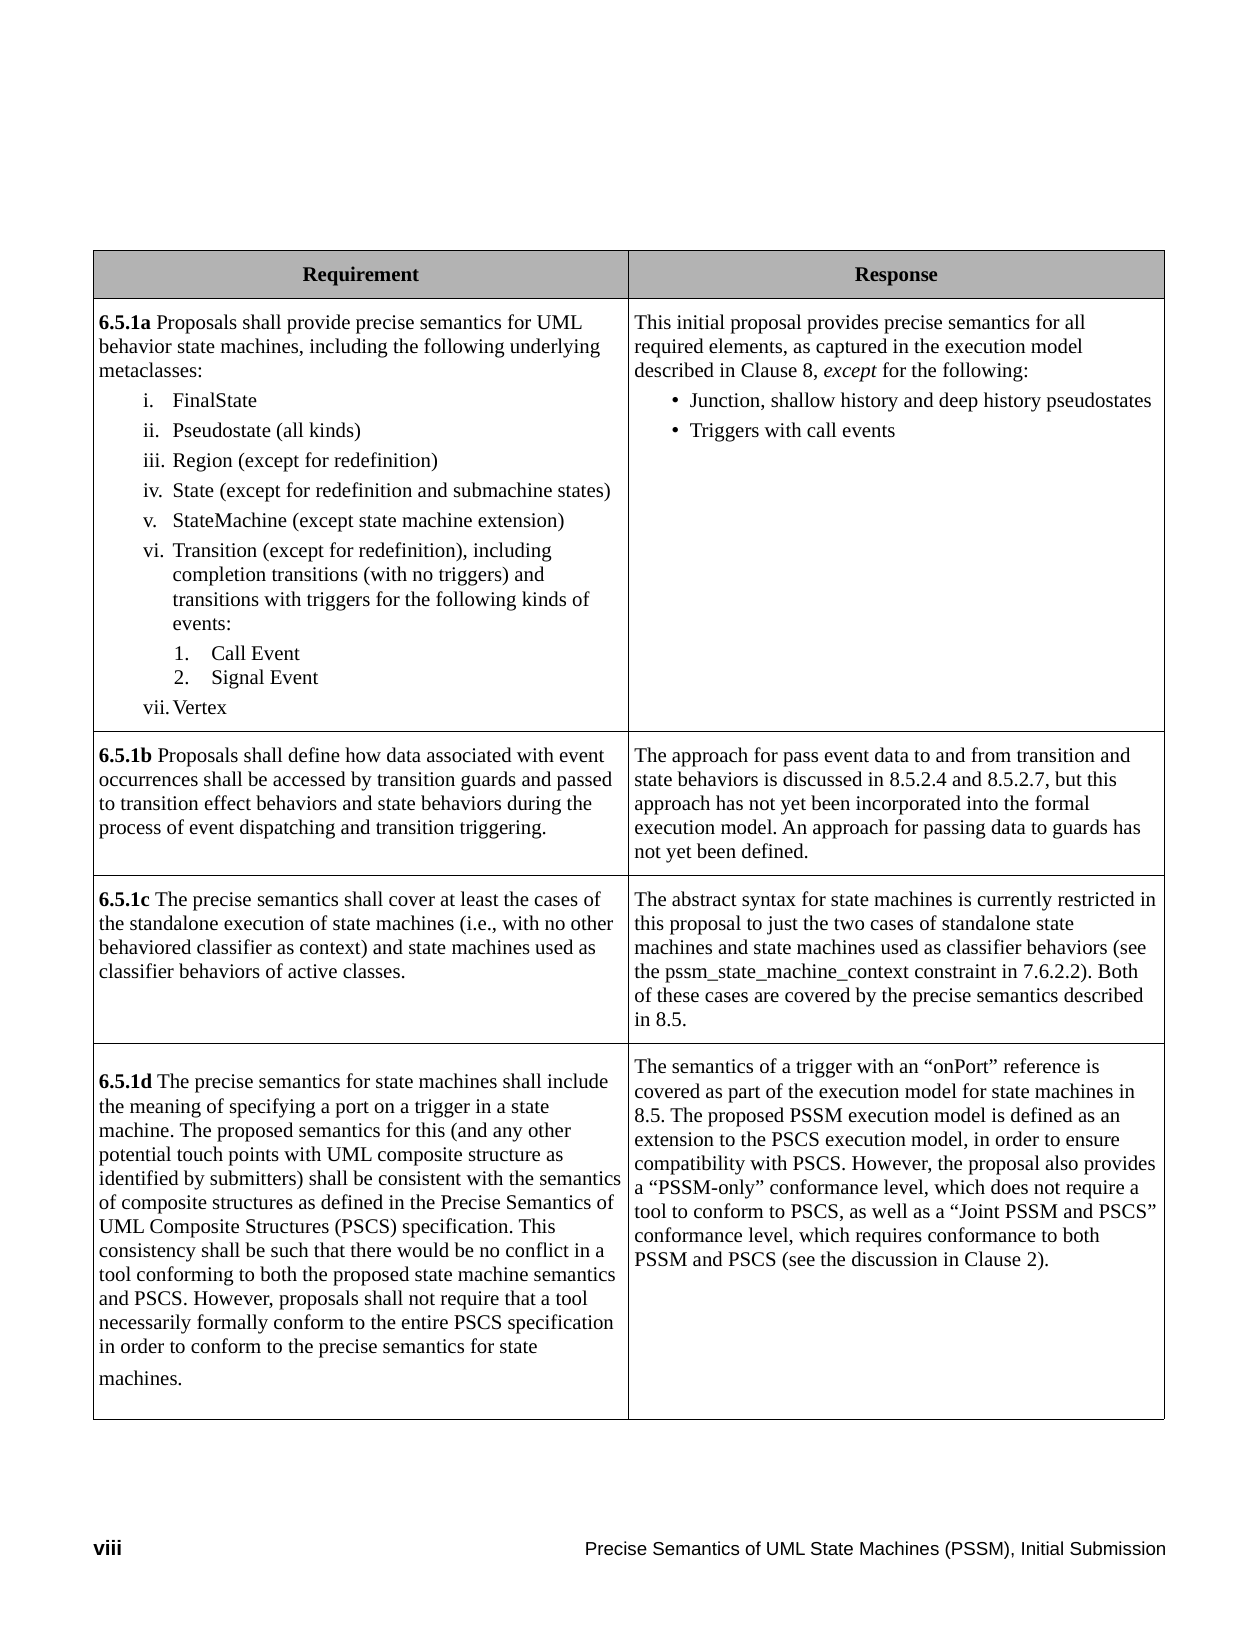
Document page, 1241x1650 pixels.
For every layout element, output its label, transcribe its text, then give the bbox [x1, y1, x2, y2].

table_cell This initial proposal provides precise semantics for all required elements, as captured in the execution model described in Clause 8, except for the following: Junction, shallow history and deep history pseudostates Triggers with call events [629, 299, 1164, 731]
table_cell 6.5.1a Proposals shall provide precise semantics for UML behavior state machines, including the following underlying metaclasses: FinalState Pseudostate (all kinds) Region (except for redefinition) State (except for redefinition and submachine states) StateMachine (except state machine extension) Transition (except for redefinition), including completion transitions (with no triggers) and transitions with triggers for the following kinds of events: Call Event Signal Event Vertex [94, 299, 628, 731]
table_header Requirement [94, 251, 628, 298]
table_cell 6.5.1c The precise semantics shall cover at least the cases of the standalone execution of state machines (i.e., with no other behaviored classifier as context) and state machines used as classifier behaviors of active classes. [94, 876, 628, 1043]
table_cell 6.5.1d The precise semantics for state machines shall include the meaning of specifying a port on a trigger in a state machine. The proposed semantics for this (and any other potential touch points with UML composite structure as identified by submitters) shall be consistent with the semantics of composite structures as defined in the Precise Semantics of UML Composite Structures (PSCS) specification. This consistency shall be such that there would be no conflict in a tool conforming to both the proposed state machine semantics and PSCS. However, proposals shall not require that a tool necessarily formally conform to the entire PSCS specification in order to conform to the precise semantics for state machines. [94, 1044, 628, 1419]
table_cell The abstract syntax for state machines is currently restricted in this proposal to just the two cases of standalone state machines and state machines used as classifier behaviors (see the pssm_state_machine_context constraint in 7.6.2.2). Both of these cases are covered by the precise semantics described in 8.5. [629, 876, 1164, 1043]
table_cell 6.5.1b Proposals shall define how data associated with event occurrences shall be accessed by transition guards and passed to transition effect behaviors and state behaviors during the process of event dispatching and transition triggering. [94, 732, 628, 874]
table_cell The semantics of a trigger with an “onPort” reference is covered as part of the execution model for state machines in 8.5. The proposed PSSM execution model is defined as an extension to the PSCS execution model, in order to ensure compatibility with PSCS. However, the proposal also provides a “PSSM-only” conformance level, which does not require a tool to conform to PSCS, as well as a “Joint PSSM and PSCS” conformance level, which requires conformance to both PSSM and PSCS (see the discussion in Clause 2). [629, 1044, 1164, 1419]
table_cell The approach for pass event data to and from transition and state behaviors is discussed in 8.5.2.4 and 8.5.2.7, but this approach has not yet been incorporated into the formal execution model. An approach for passing data to guards has not yet been defined. [629, 732, 1164, 874]
table_header Response [629, 251, 1164, 298]
